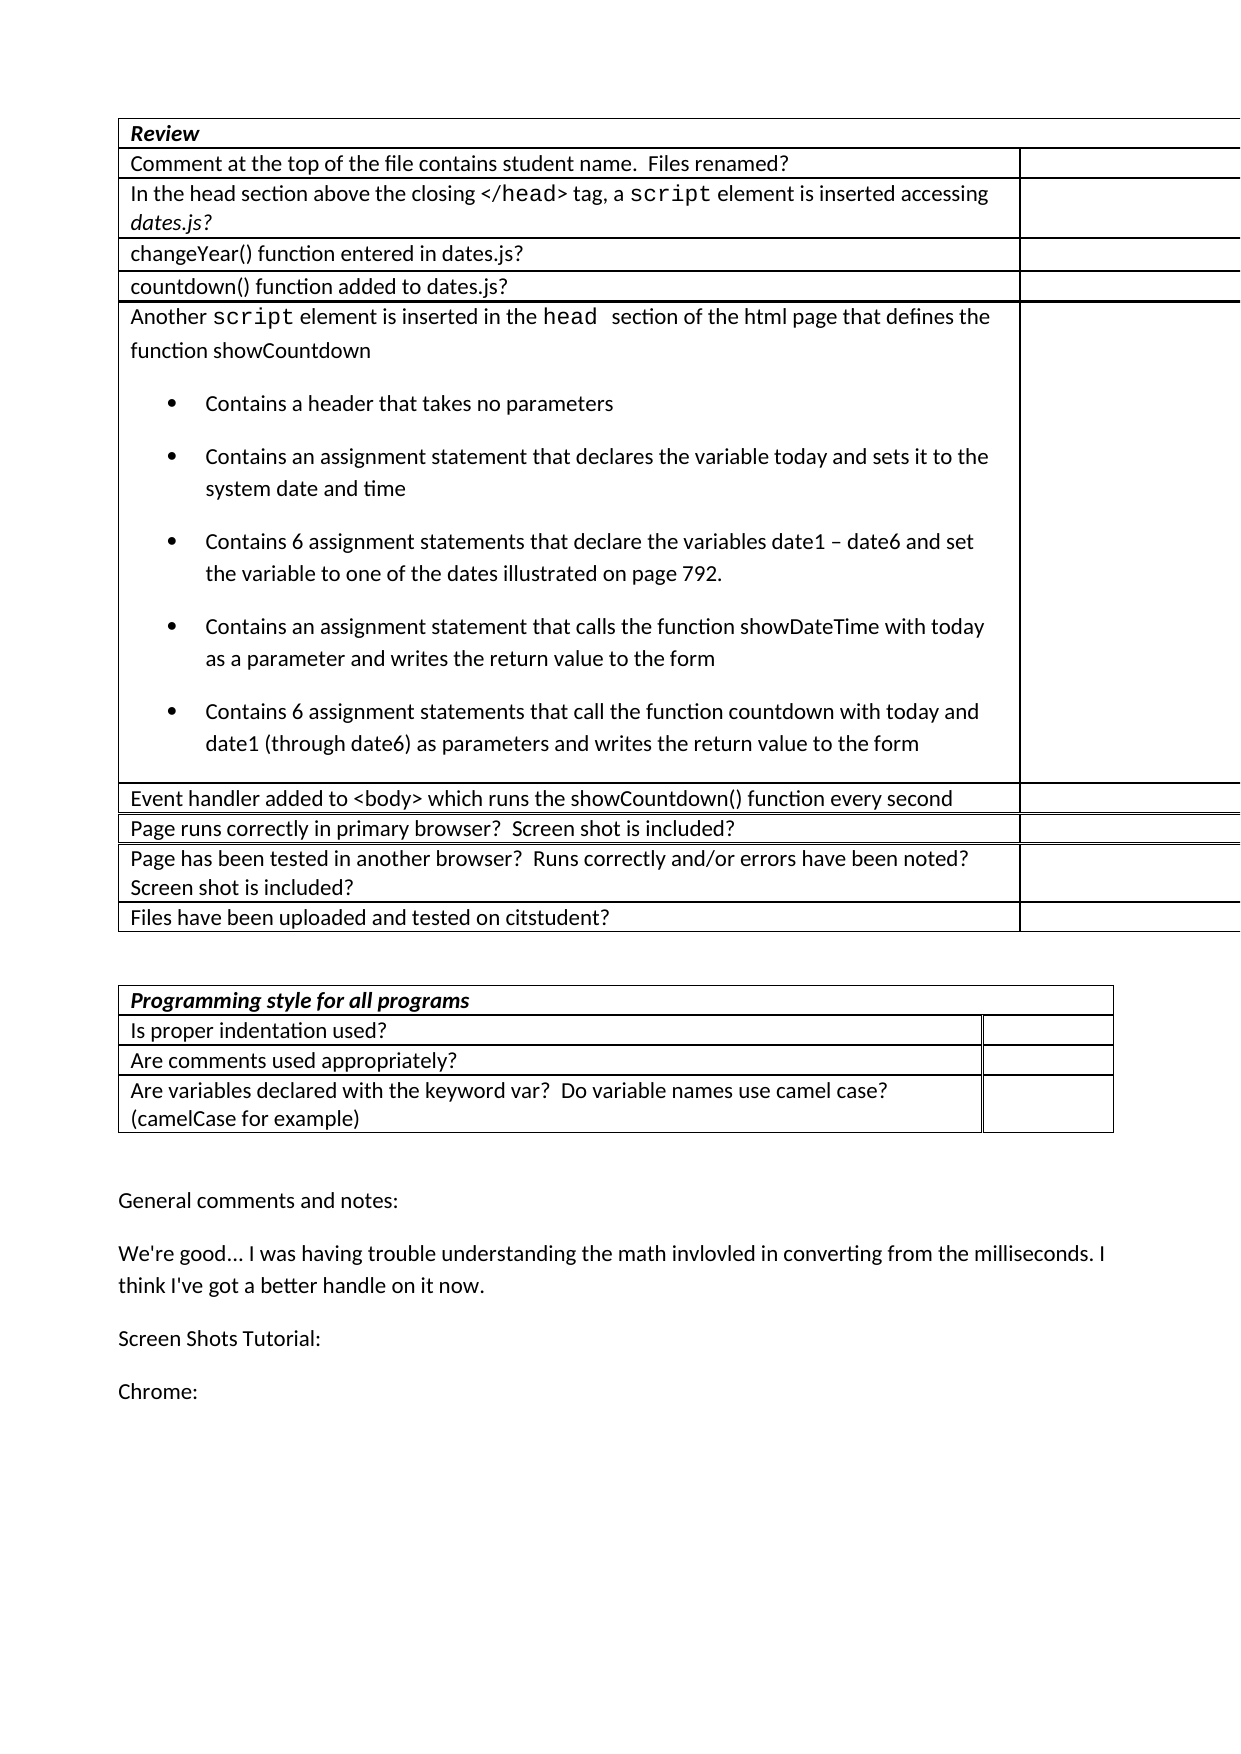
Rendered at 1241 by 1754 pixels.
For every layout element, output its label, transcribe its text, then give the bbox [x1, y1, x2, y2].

table_cell In the head section above the closing </head> tag, a script element is inserted accessing dates.js? [119, 179, 1019, 237]
table_cell changeYear() function entered in dates.js? [119, 239, 1019, 270]
text Screen Shots Tutorial: [118, 1324, 1122, 1352]
table_cell Are comments used appropriately? [119, 1046, 981, 1074]
table_cell Page runs correctly in primary browser? Screen shot is included? [119, 815, 1019, 842]
table_cell Comment at the top of the file contains student name. Files renamed? [119, 149, 1019, 177]
table_cell [1021, 815, 1240, 842]
table_cell [1021, 903, 1240, 931]
text General comments and notes: [118, 1186, 1122, 1214]
table_cell Page has been tested in another browser? Runs correctly and/or errors have been noted? Screen shot is included? [119, 845, 1019, 901]
table_cell Are variables declared with the keyword var? Do variable names use camel case? (camelCase for example) [119, 1076, 981, 1132]
table_cell [1021, 303, 1240, 782]
table_header Review [119, 119, 1240, 147]
table_cell Is proper indentation used? [119, 1016, 981, 1044]
table_cell [1021, 179, 1240, 237]
table_cell Event handler added to <body> which runs the showCountdown() function every second [119, 784, 1019, 812]
table_cell [984, 1046, 1113, 1074]
table_cell Another script element is inserted in the head section of the html page that defines the function showCountdown · Contains a header that takes no parameters · Contains an assignment statement that declares the variable today and sets it to the system date and time · Contains 6 assignment statements that declare the variables date1 – date6 and set the variable to one of the dates illustrated on page 792. · Contains an assignment statement that calls the function showDateTime with today as a parameter and writes the return value to the form · Contains 6 assignment statements that call the function countdown with today and date1 (through date6) as parameters and writes the return value to the form [119, 303, 1019, 782]
table_cell [984, 1076, 1113, 1132]
table_cell [1021, 784, 1240, 812]
table_cell [1021, 239, 1240, 270]
table_cell [1021, 845, 1240, 901]
table_cell [1021, 272, 1240, 300]
table_header Programming style for all programs [119, 986, 1113, 1014]
table_cell Files have been uploaded and tested on citstudent? [119, 903, 1019, 931]
text We're good... I was having trouble understanding the math invlovled in converting from the milliseconds. I think I've got a better handle on it now. [118, 1239, 1122, 1299]
table_cell [984, 1016, 1113, 1044]
text Chrome: [118, 1377, 1122, 1406]
table_cell countdown() function added to dates.js? [119, 272, 1019, 300]
table_cell [1021, 149, 1240, 177]
